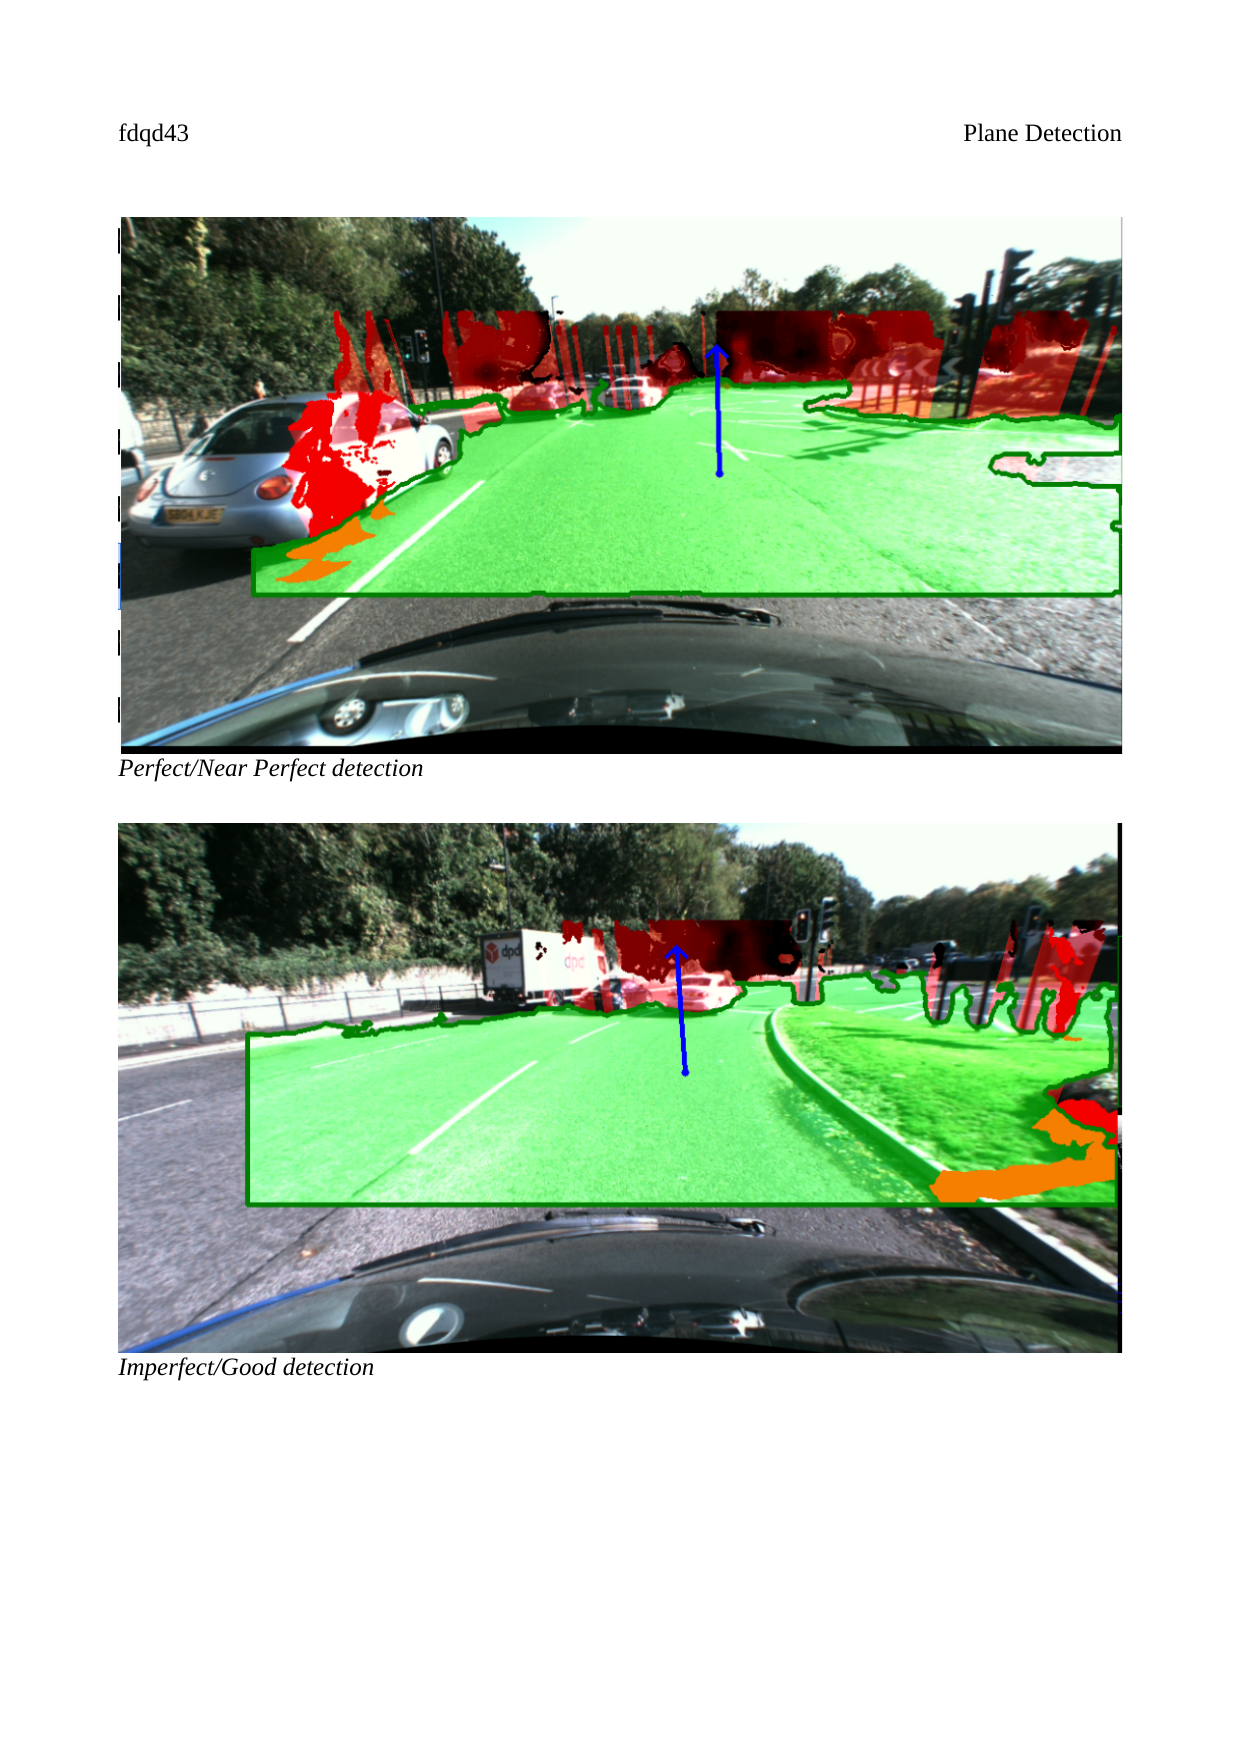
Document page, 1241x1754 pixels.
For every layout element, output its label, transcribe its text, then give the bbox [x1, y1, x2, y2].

picture [118, 823, 1123, 1353]
text Perfect/Near Perfect detection [118, 754, 1122, 782]
text Imperfect/Good detection [118, 1353, 1122, 1381]
picture [118, 217, 1123, 754]
